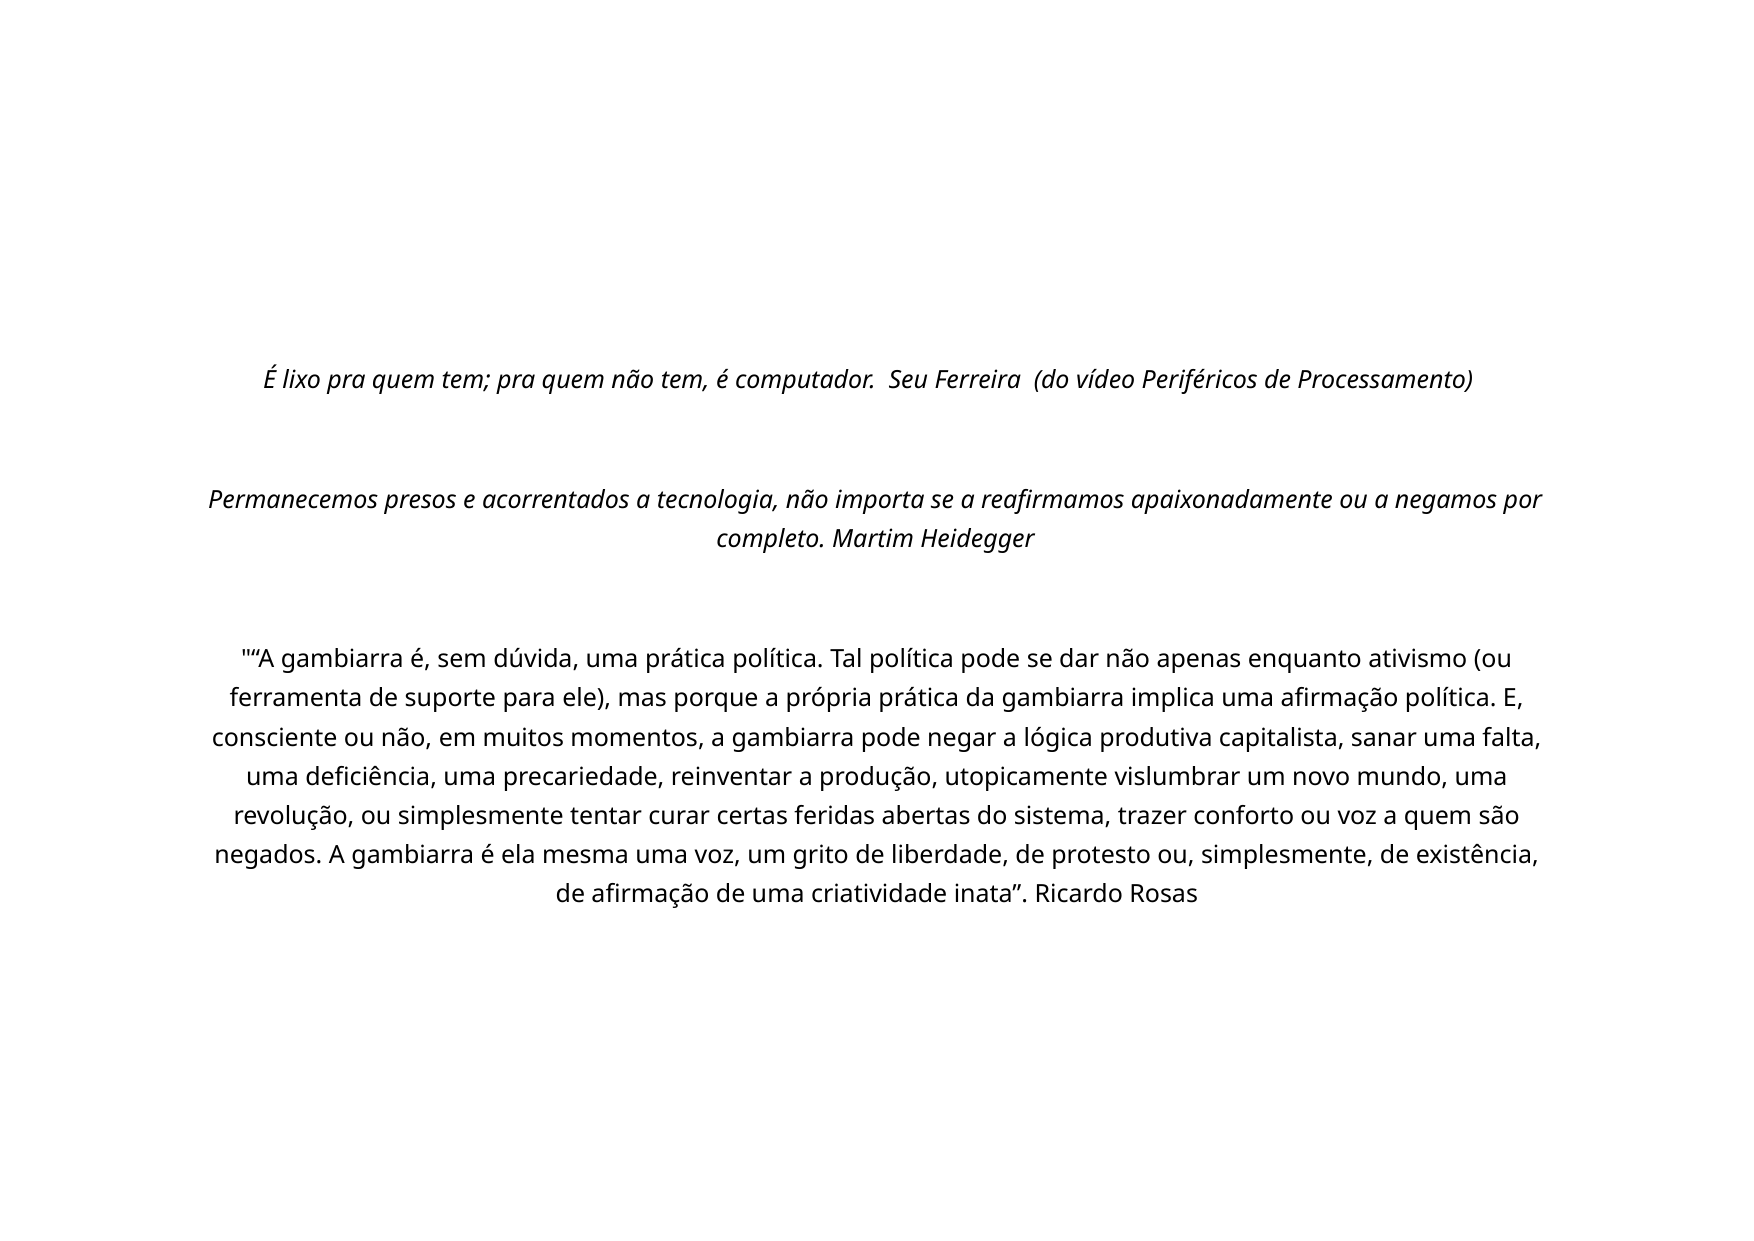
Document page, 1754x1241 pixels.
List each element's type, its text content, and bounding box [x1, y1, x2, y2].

text Permanecemos presos e acorrentados a tecnologia, não importa se a reafirmamos apaixonadamente ou a negamos por completo. Martim Heidegger [198, 482, 1556, 555]
text "“A gambiarra é, sem dúvida, uma prática política. Tal política pode se dar não apenas enquanto ativismo (ou ferramenta de suporte para ele), mas porque a própria prática da gambiarra implica uma afirmação política. E, consciente ou não, em muitos momentos, a gambiarra pode negar a lógica produtiva capitalista, sanar uma falta, uma deficiência, uma precariedade, reinventar a produção, utopicamente vislumbrar um novo mundo, uma revolução, ou simplesmente tentar curar certas feridas abertas do sistema, trazer conforto ou voz a quem são negados. A gambiarra é ela mesma uma voz, um grito de liberdade, de protesto ou, simplesmente, de existência, de afirmação de uma criatividade inata”. Ricardo Rosas [198, 641, 1556, 910]
text É lixo pra quem tem; pra quem não tem, é computador. Seu Ferreira (do vídeo Periféricos de Processamento) [139, 362, 1556, 396]
